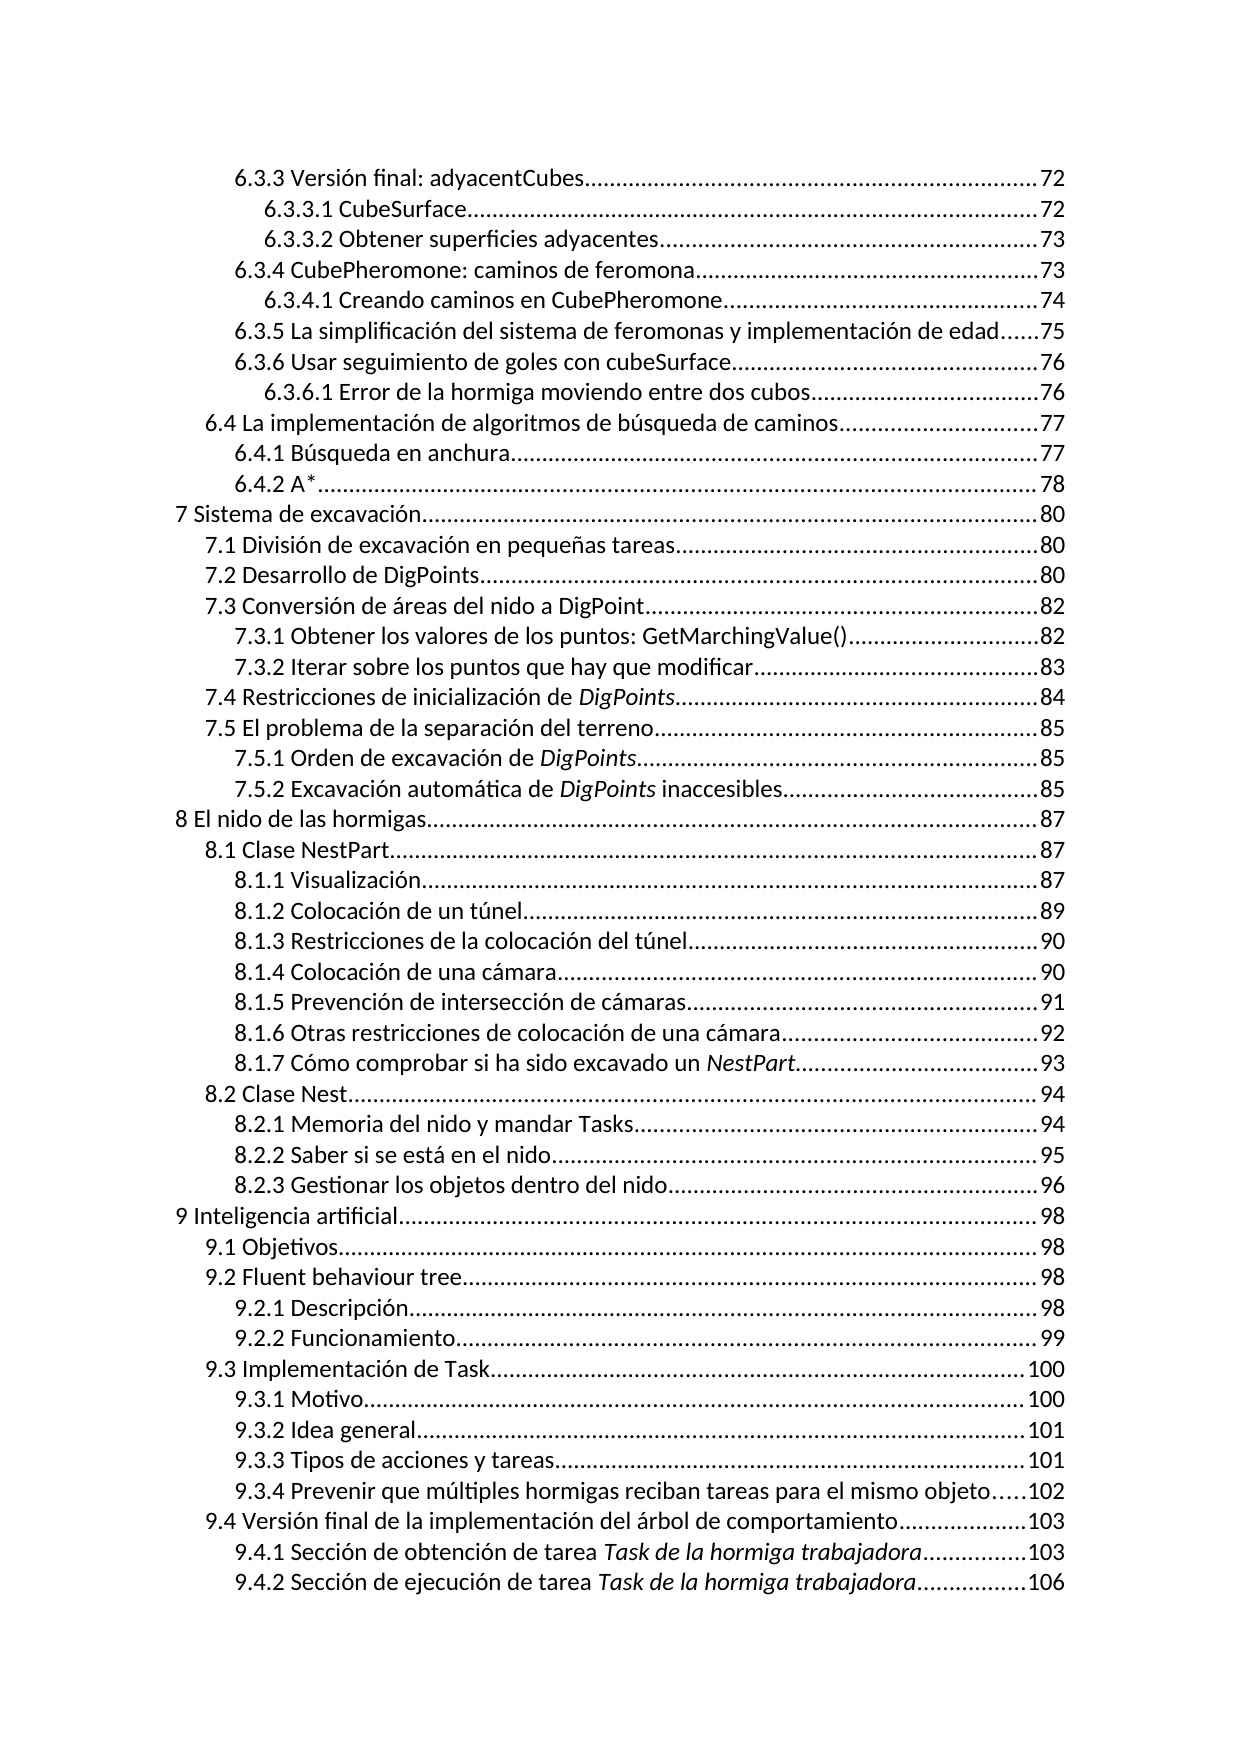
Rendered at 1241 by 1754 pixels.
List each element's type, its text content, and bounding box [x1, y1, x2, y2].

text 8.1.2 Colocación de un túnel 89 [234, 895, 1065, 926]
text 9.4 Versión final de la implementación del árbol de comportamiento 103 [204, 1505, 1065, 1536]
text 9.3 Implementación de Task 100 [204, 1353, 1065, 1383]
text 8.1.6 Otras restricciones de colocación de una cámara 92 [234, 1017, 1065, 1048]
text 8.1.7 Cómo comprobar si ha sido excavado un NestPart 93 [234, 1048, 1065, 1078]
text 9.4.1 Sección de obtención de tarea Task de la hormiga trabajadora 103 [234, 1536, 1065, 1566]
text 6.3.3 Versión final: adyacentCubes 72 [234, 162, 1065, 193]
text 7.4 Restricciones de inicialización de DigPoints 84 [204, 681, 1065, 712]
text 8.1.3 Restricciones de la colocación del túnel 90 [234, 926, 1065, 956]
text 6.3.3.2 Obtener superficies adyacentes 73 [263, 223, 1065, 254]
text 8.2 Clase Nest 94 [204, 1078, 1065, 1109]
text 7 Sistema de excavación 80 [175, 498, 1065, 529]
text 9.3.3 Tipos de acciones y tareas 101 [234, 1444, 1065, 1475]
text 9.2 Fluent behaviour tree 98 [204, 1261, 1065, 1292]
text 6.3.6 Usar seguimiento de goles con cubeSurface 76 [234, 346, 1065, 376]
text 8.2.1 Memoria del nido y mandar Tasks 94 [234, 1109, 1065, 1139]
text 6.4 La implementación de algoritmos de búsqueda de caminos 77 [204, 407, 1065, 437]
text 8.1 Clase NestPart 87 [204, 834, 1065, 864]
text 6.4.2 A* 78 [234, 468, 1065, 498]
text 8.1.5 Prevención de intersección de cámaras 91 [234, 987, 1065, 1017]
text 6.3.5 La simplificación del sistema de feromonas y implementación de edad 75 [234, 315, 1065, 346]
text 6.3.6.1 Error de la hormiga moviendo entre dos cubos 76 [263, 376, 1065, 407]
text 9.4.2 Sección de ejecución de tarea Task de la hormiga trabajadora 106 [234, 1566, 1065, 1597]
text 9.3.1 Motivo 100 [234, 1383, 1065, 1414]
text 9.3.4 Prevenir que múltiples hormigas reciban tareas para el mismo objeto 102 [234, 1475, 1065, 1505]
text 9.1 Objetivos 98 [204, 1231, 1065, 1261]
text 7.5 El problema de la separación del terreno 85 [204, 712, 1065, 742]
text 8 El nido de las hormigas 87 [175, 803, 1065, 834]
text 8.2.2 Saber si se está en el nido 95 [234, 1139, 1065, 1170]
text 7.3.2 Iterar sobre los puntos que hay que modificar 83 [234, 651, 1065, 681]
text 7.3.1 Obtener los valores de los puntos: GetMarchingValue() 82 [234, 620, 1065, 651]
text 6.4.1 Búsqueda en anchura 77 [234, 437, 1065, 468]
text 9 Inteligencia artificial 98 [175, 1200, 1065, 1231]
text 9.3.2 Idea general 101 [234, 1414, 1065, 1444]
text 6.3.3.1 CubeSurface 72 [263, 193, 1065, 223]
text 8.1.1 Visualización 87 [234, 864, 1065, 895]
text 7.2 Desarrollo de DigPoints 80 [204, 559, 1065, 590]
text 7.1 División de excavación en pequeñas tareas 80 [204, 529, 1065, 559]
text 7.3 Conversión de áreas del nido a DigPoint 82 [204, 590, 1065, 620]
text 6.3.4.1 Creando caminos en CubePheromone 74 [263, 284, 1065, 315]
text 6.3.4 CubePheromone: caminos de feromona 73 [234, 254, 1065, 284]
text 8.1.4 Colocación de una cámara 90 [234, 956, 1065, 987]
text 7.5.2 Excavación automática de DigPoints inaccesibles 85 [234, 773, 1065, 803]
text 8.2.3 Gestionar los objetos dentro del nido 96 [234, 1170, 1065, 1200]
text 9.2.1 Descripción 98 [234, 1292, 1065, 1322]
text 7.5.1 Orden de excavación de DigPoints 85 [234, 742, 1065, 773]
text 9.2.2 Funcionamiento 99 [234, 1322, 1065, 1353]
